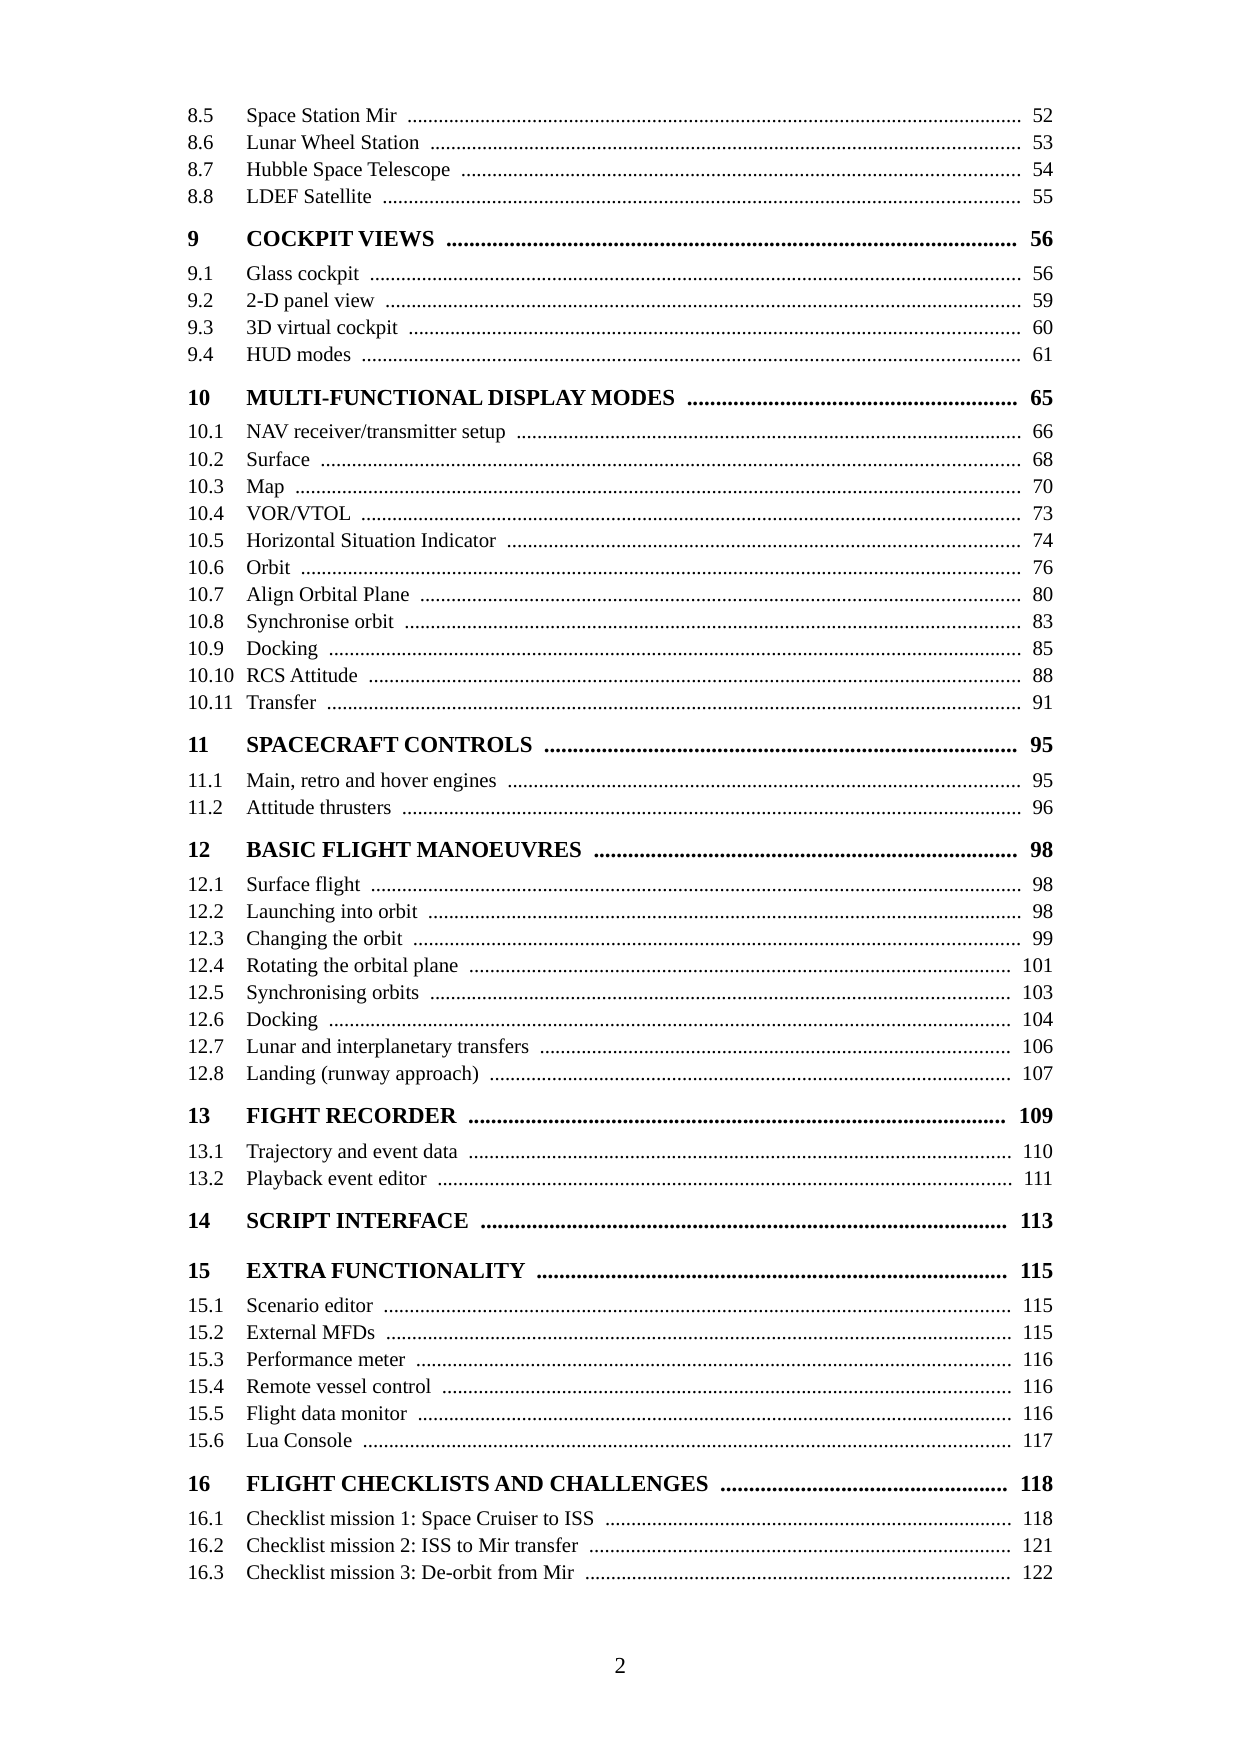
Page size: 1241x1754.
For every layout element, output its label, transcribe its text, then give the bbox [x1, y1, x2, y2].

text 11.2 Attitude thrusters 96 [187, 792, 1053, 819]
text 10.11 Transfer 91 [187, 688, 1053, 715]
text 10.5 Horizontal Situation Indicator 74 [187, 526, 1053, 553]
text 15.2 External MFDs 115 [187, 1318, 1053, 1345]
text 10.6 Orbit 76 [187, 553, 1053, 580]
text 14 Script interface 113 [187, 1203, 1053, 1234]
text 9.4 HUD modes 61 [187, 340, 1053, 367]
text 8.6 Lunar Wheel Station 53 [187, 127, 1053, 154]
text 12.2 Launching into orbit 98 [187, 897, 1053, 924]
text 16.2 Checklist mission 2: ISS to Mir transfer 121 [187, 1530, 1053, 1557]
text 10.1 NAV receiver/transmitter setup 66 [187, 417, 1053, 444]
text 9.3 3D virtual cockpit 60 [187, 313, 1053, 340]
text 15.6 Lua Console 117 [187, 1426, 1053, 1453]
text 12.7 Lunar and interplanetary transfers 106 [187, 1032, 1053, 1059]
text 15.3 Performance meter 116 [187, 1345, 1053, 1372]
text 12.1 Surface flight 98 [187, 869, 1053, 897]
text 13 Fight recorder 109 [187, 1099, 1053, 1130]
text 12.6 Docking 104 [187, 1005, 1053, 1032]
text 13.1 Trajectory and event data 110 [187, 1136, 1053, 1163]
text 15.5 Flight data monitor 116 [187, 1399, 1053, 1426]
text 12.4 Rotating the orbital plane 101 [187, 951, 1053, 978]
text 13.2 Playback event editor 111 [187, 1163, 1053, 1191]
text 15 Extra functionality 115 [187, 1253, 1053, 1284]
text 10.3 Map 70 [187, 471, 1053, 498]
text 12.5 Synchronising orbits 103 [187, 978, 1053, 1005]
text 8.8 LDEF Satellite 55 [187, 182, 1053, 209]
text 15.4 Remote vessel control 116 [187, 1372, 1053, 1399]
text 10.2 Surface 68 [187, 444, 1053, 471]
text 10.10 RCS Attitude 88 [187, 661, 1053, 688]
text 10.7 Align Orbital Plane 80 [187, 580, 1053, 607]
text 16.3 Checklist mission 3: De-orbit from Mir 122 [187, 1557, 1053, 1584]
text 11.1 Main, retro and hover engines 95 [187, 765, 1053, 792]
text 16.1 Checklist mission 1: Space Cruiser to ISS 118 [187, 1503, 1053, 1530]
text 12.3 Changing the orbit 99 [187, 924, 1053, 951]
text 10.9 Docking 85 [187, 634, 1053, 661]
text 11 Spacecraft controls 95 [187, 728, 1053, 759]
text 8.5 Space Station Mir 52 [187, 100, 1053, 127]
text 12.8 Landing (runway approach) 107 [187, 1059, 1053, 1086]
text 8.7 Hubble Space Telescope 54 [187, 154, 1053, 182]
text 9 Cockpit views 56 [187, 221, 1053, 253]
text 9.2 2-D panel view 59 [187, 286, 1053, 313]
text 10.4 VOR/VTOL 73 [187, 498, 1053, 526]
text 12 Basic flight manoeuvres 98 [187, 832, 1053, 863]
text 10.8 Synchronise orbit 83 [187, 607, 1053, 634]
text 16 Flight checklists and challenges 118 [187, 1466, 1053, 1497]
text 15.1 Scenario editor 115 [187, 1291, 1053, 1318]
text 9.1 Glass cockpit 56 [187, 259, 1053, 286]
text 10 Multi-functional display modes 65 [187, 380, 1053, 411]
